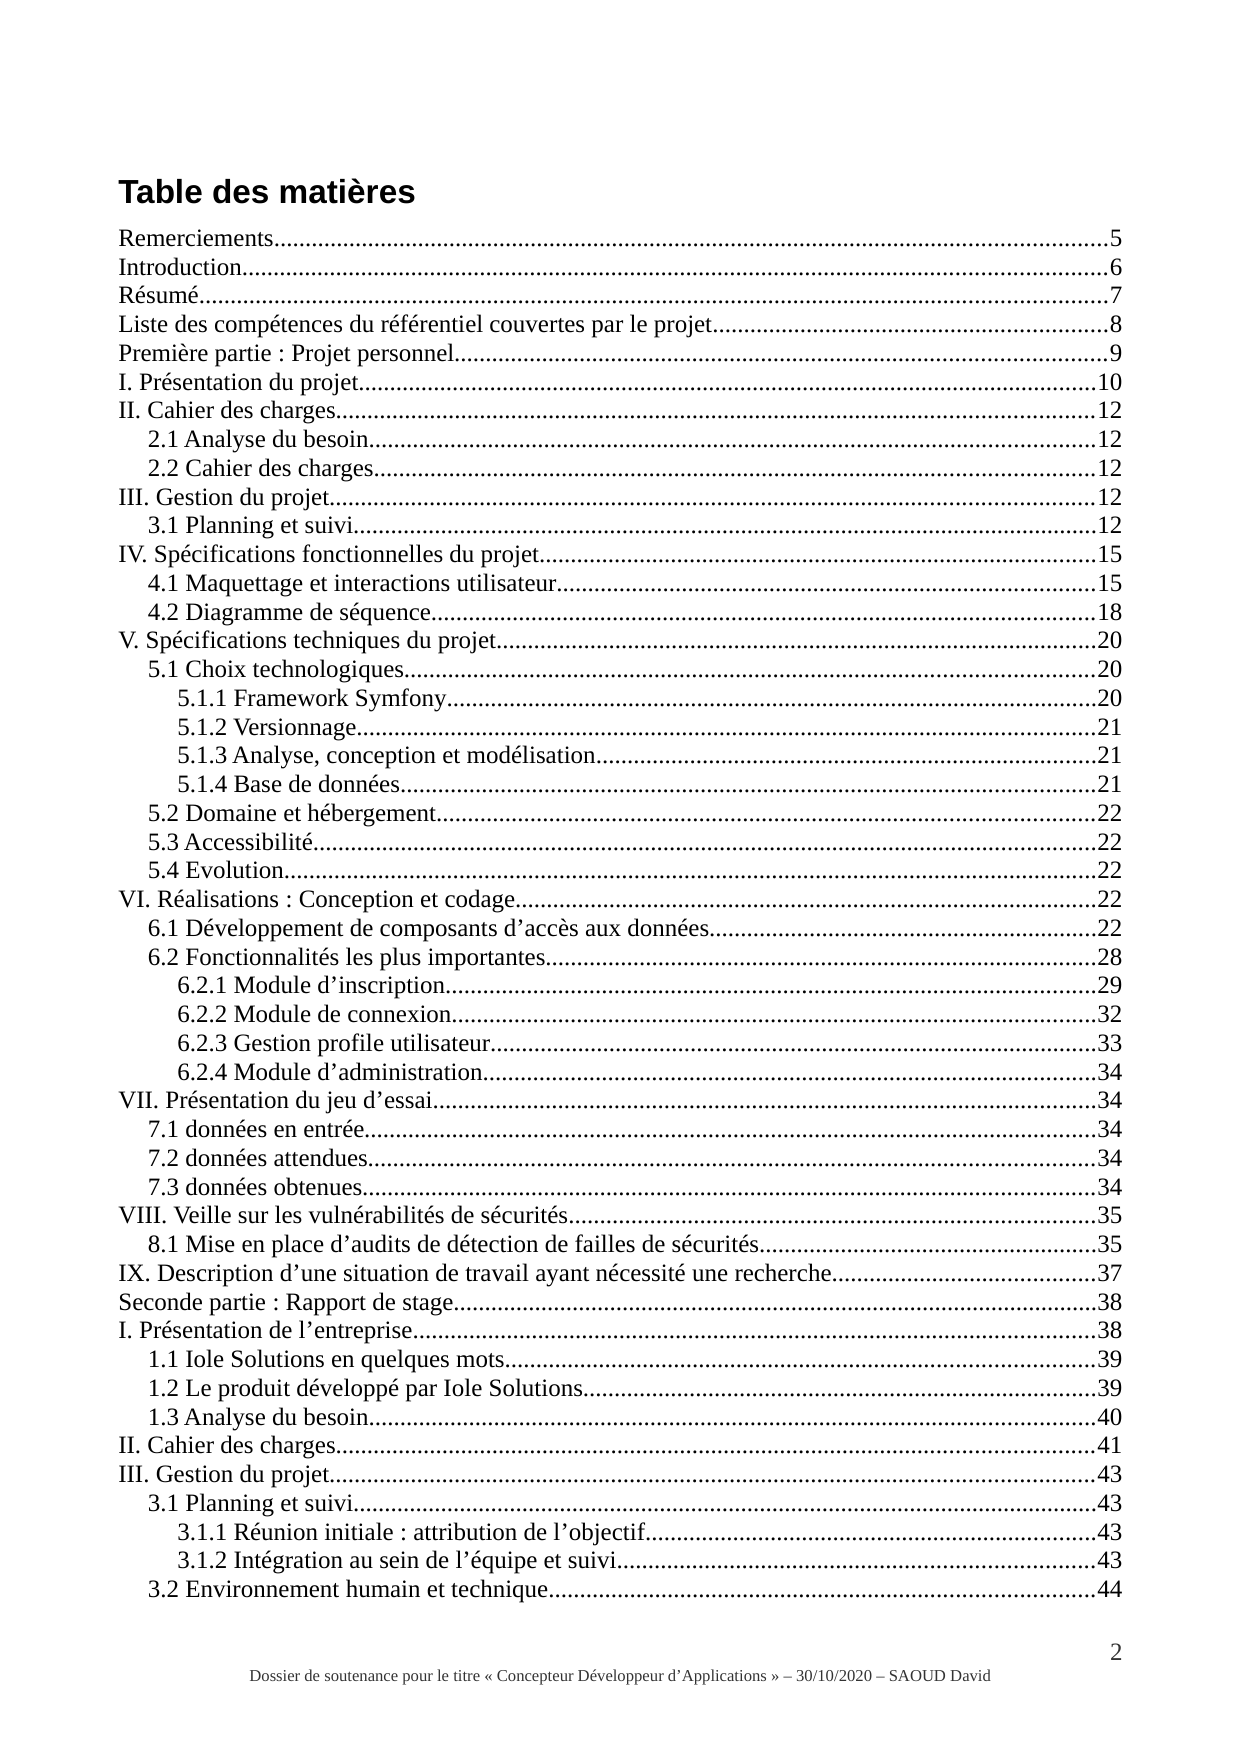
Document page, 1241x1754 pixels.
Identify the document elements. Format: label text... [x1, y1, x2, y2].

text 3.2 Environnement humain et technique 44 [148, 1574, 1122, 1603]
text Introduction 6 [118, 252, 1122, 280]
text Liste des compétences du référentiel couvertes par le projet 8 [118, 309, 1122, 338]
text Remerciements 5 [118, 223, 1122, 252]
subtitle Table des matières [118, 172, 1122, 210]
text 2.2 Cahier des charges 12 [148, 453, 1122, 482]
text 4.2 Diagramme de séquence 18 [148, 597, 1122, 625]
text 1.1 Iole Solutions en quelques mots 39 [148, 1344, 1122, 1373]
text 5.1.1 Framework Symfony 20 [177, 683, 1122, 712]
text 5.3 Accessibilité 22 [148, 827, 1122, 855]
text 2.1 Analyse du besoin 12 [148, 424, 1122, 453]
text 3.1 Planning et suivi 12 [148, 510, 1122, 539]
text 5.1.3 Analyse, conception et modélisation 21 [177, 740, 1122, 769]
text Résumé 7 [118, 280, 1122, 309]
text IX. Description d’une situation de travail ayant nécessité une recherche 37 [118, 1258, 1122, 1287]
text Première partie : Projet personnel 9 [118, 338, 1122, 367]
text 8.1 Mise en place d’audits de détection de failles de sécurités 35 [148, 1229, 1122, 1258]
text Seconde partie : Rapport de stage 38 [118, 1287, 1122, 1315]
text 6.2 Fonctionnalités les plus importantes 28 [148, 942, 1122, 970]
text 1.3 Analyse du besoin 40 [148, 1402, 1122, 1430]
text I. Présentation de l’entreprise 38 [118, 1315, 1122, 1344]
text VII. Présentation du jeu d’essai 34 [118, 1085, 1122, 1114]
text 5.2 Domaine et hébergement 22 [148, 798, 1122, 827]
text 3.1.1 Réunion initiale : attribution de l’objectif 43 [177, 1517, 1122, 1545]
text II. Cahier des charges 41 [118, 1430, 1122, 1459]
text 1.2 Le produit développé par Iole Solutions 39 [148, 1373, 1122, 1402]
text 6.2.3 Gestion profile utilisateur 33 [177, 1028, 1122, 1057]
text VI. Réalisations : Conception et codage 22 [118, 884, 1122, 913]
text V. Spécifications techniques du projet 20 [118, 625, 1122, 654]
text III. Gestion du projet 43 [118, 1459, 1122, 1488]
text 5.1.4 Base de données 21 [177, 769, 1122, 798]
text 7.2 données attendues 34 [148, 1143, 1122, 1172]
text 4.1 Maquettage et interactions utilisateur 15 [148, 568, 1122, 597]
text 3.1.2 Intégration au sein de l’équipe et suivi 43 [177, 1545, 1122, 1574]
text 6.2.1 Module d’inscription 29 [177, 970, 1122, 999]
text 5.4 Evolution 22 [148, 855, 1122, 884]
text 6.2.2 Module de connexion 32 [177, 999, 1122, 1028]
text II. Cahier des charges 12 [118, 395, 1122, 424]
text 6.1 Développement de composants d’accès aux données 22 [148, 913, 1122, 942]
text I. Présentation du projet 10 [118, 367, 1122, 395]
text 3.1 Planning et suivi 43 [148, 1488, 1122, 1517]
text 5.1.2 Versionnage 21 [177, 712, 1122, 740]
text 5.1 Choix technologiques 20 [148, 654, 1122, 683]
text 6.2.4 Module d’administration 34 [177, 1057, 1122, 1085]
text 7.1 données en entrée 34 [148, 1114, 1122, 1143]
text 7.3 données obtenues 34 [148, 1172, 1122, 1200]
text IV. Spécifications fonctionnelles du projet 15 [118, 539, 1122, 568]
text III. Gestion du projet 12 [118, 482, 1122, 510]
text VIII. Veille sur les vulnérabilités de sécurités 35 [118, 1200, 1122, 1229]
